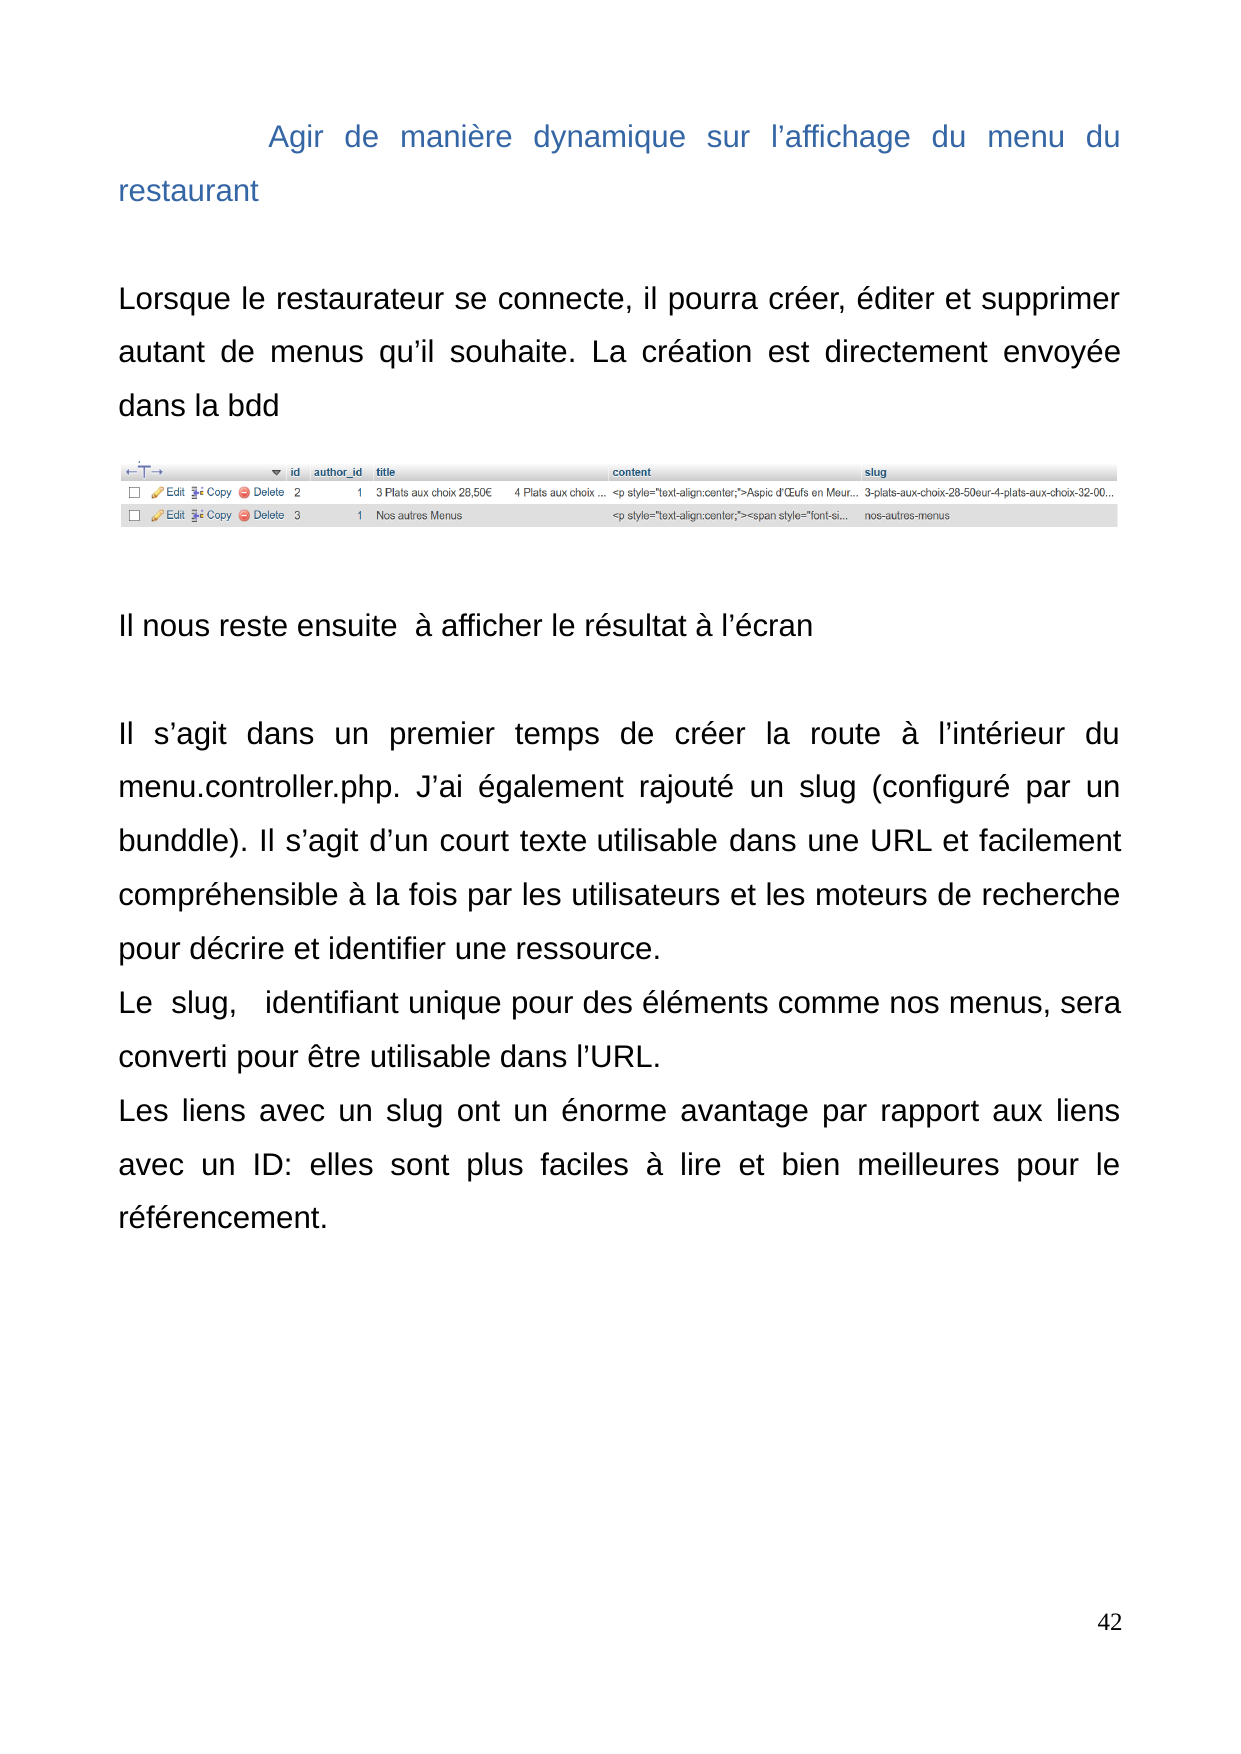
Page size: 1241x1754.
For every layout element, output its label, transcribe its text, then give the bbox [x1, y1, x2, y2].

text Agir de manière dynamique sur l’affichage du menu du restaurant [118, 118, 1122, 208]
text Il s’agit dans un premier temps de créer la route à l’intérieur du menu.controller.php. J’ai également rajouté un slug (configuré par un bunddle). Il s’agit d’un court texte utilisable dans une URL et facilement compréhensible à la fois par les utilisateurs et les moteurs de recherche pour décrire et identifier une ressource. [118, 715, 1122, 966]
text Lorsque le restaurateur se connecte, il pourra créer, éditer et supprimer autant de menus qu’il souhaite. La création est directement envoyée dans la bdd [118, 280, 1122, 423]
text Les liens avec un slug ont un énorme avantage par rapport aux liens avec un ID: elles sont plus faciles à lire et bien meilleures pour le référencement. [118, 1092, 1122, 1235]
text Il nous reste ensuite à afficher le résultat à l’écran [118, 607, 1122, 643]
picture [118, 461, 1123, 536]
text Le slug, identifiant unique pour des éléments comme nos menus, sera converti pour être utilisable dans l’URL. [118, 984, 1122, 1074]
